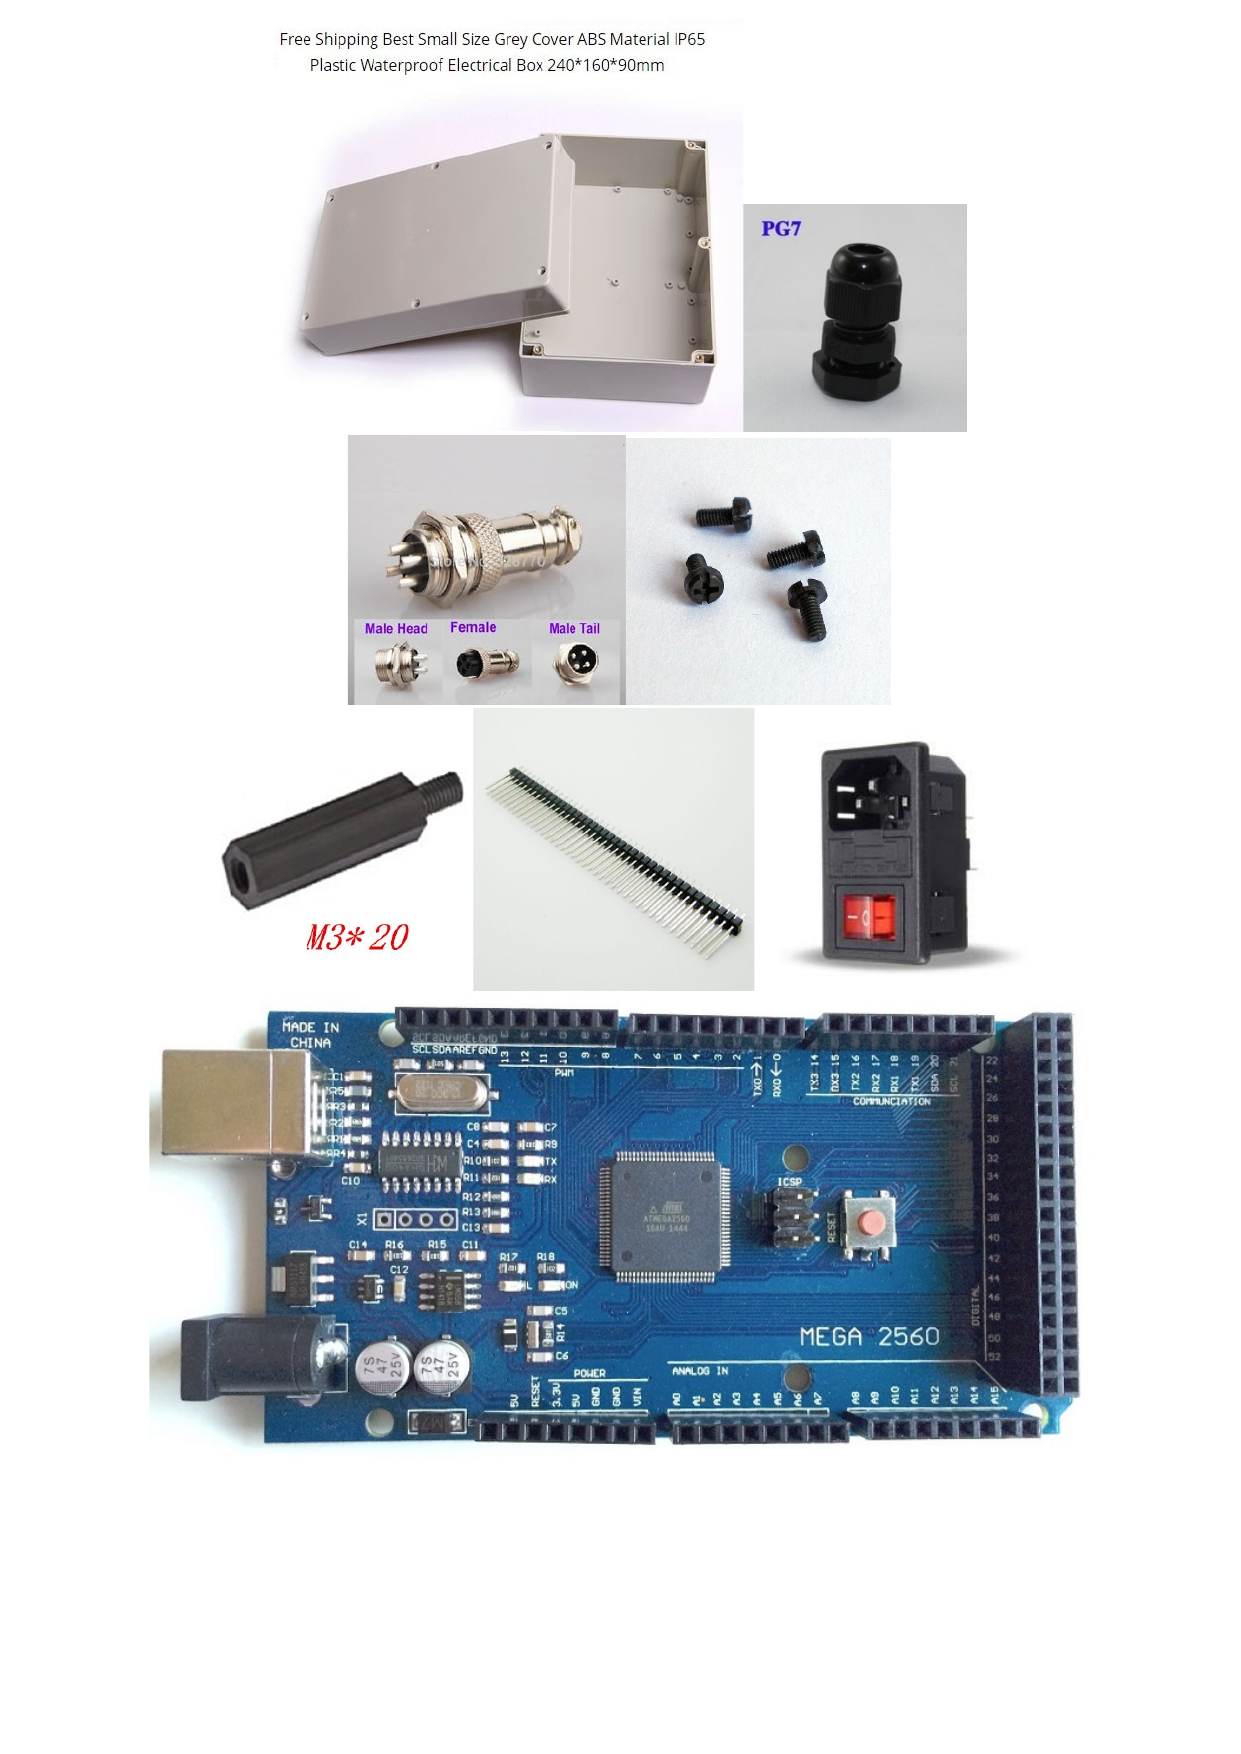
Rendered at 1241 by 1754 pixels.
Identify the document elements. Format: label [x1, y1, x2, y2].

picture [272, 18, 967, 432]
picture [347, 435, 892, 705]
picture [210, 708, 755, 991]
picture [760, 722, 1029, 991]
picture [149, 994, 1091, 1458]
